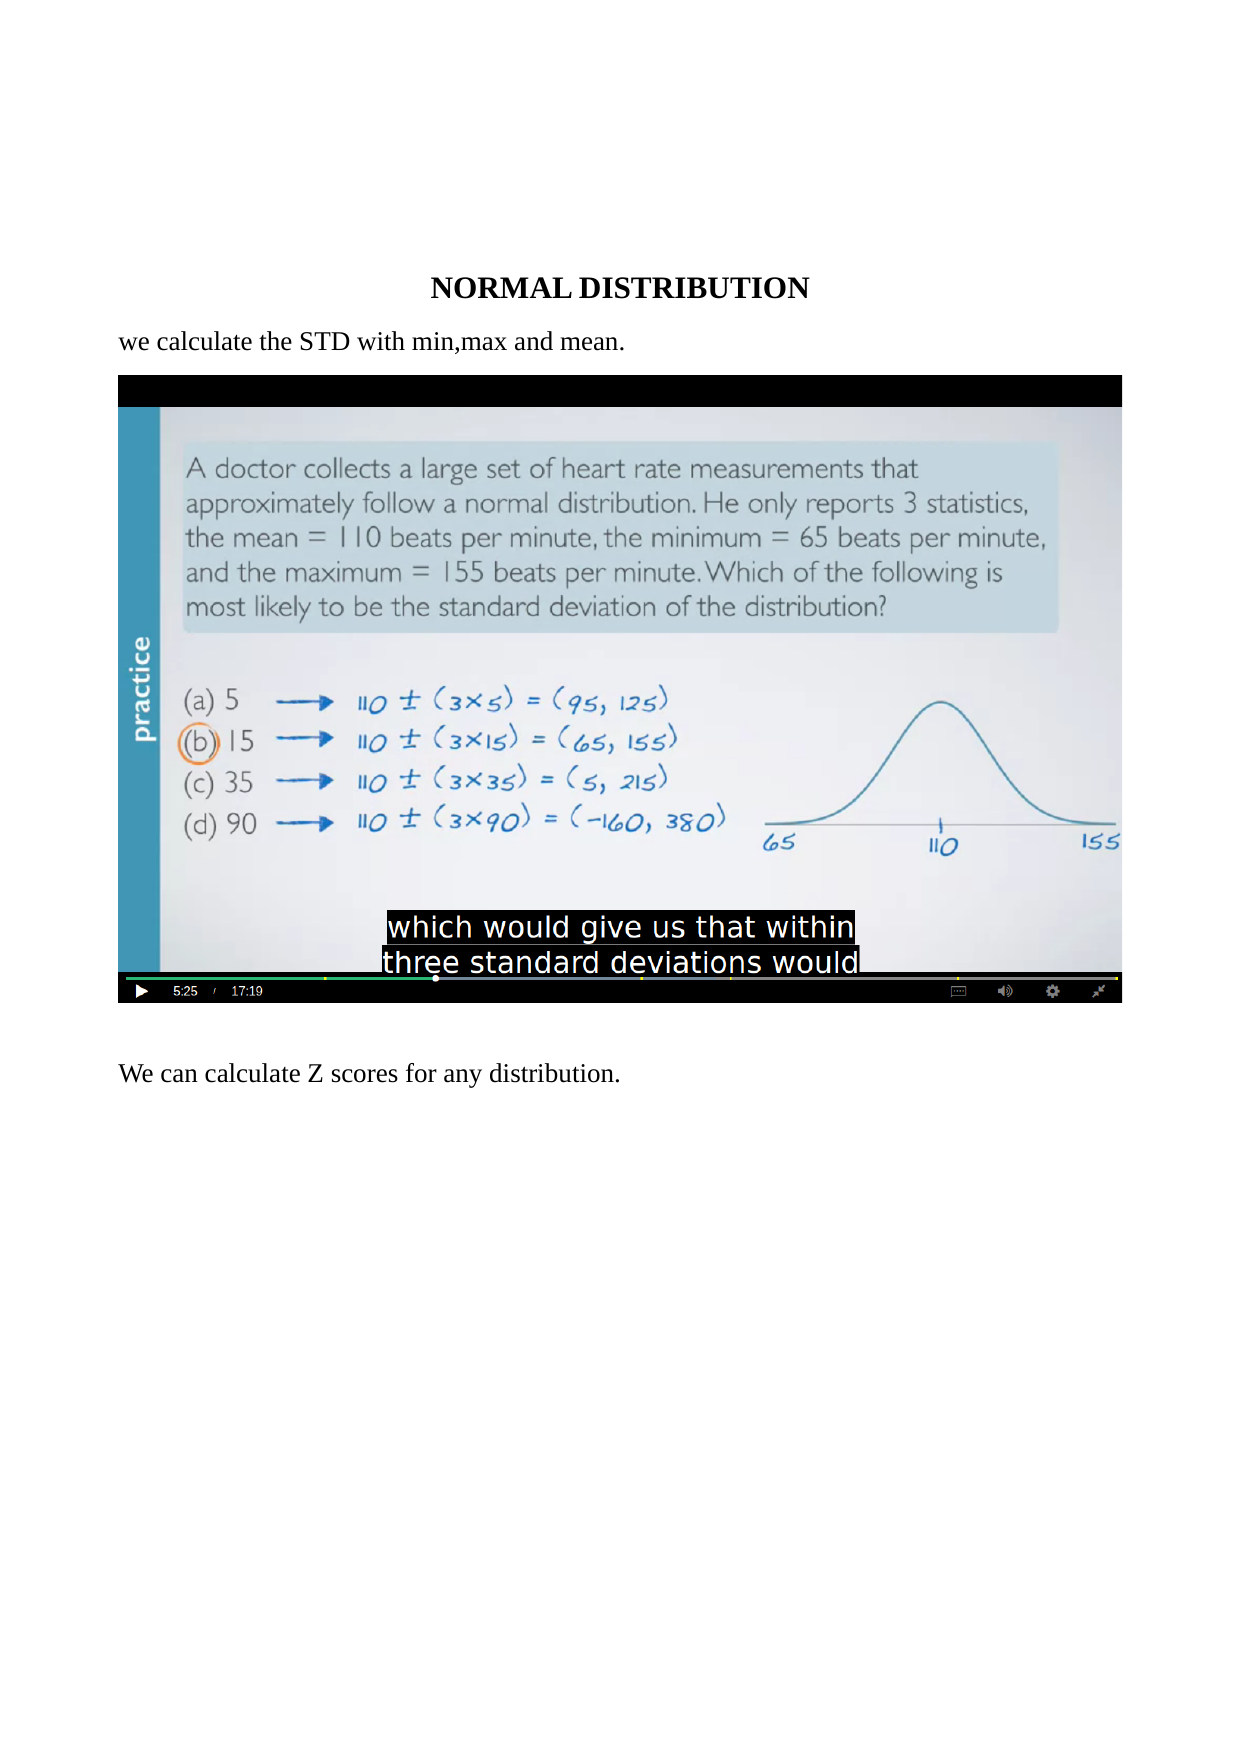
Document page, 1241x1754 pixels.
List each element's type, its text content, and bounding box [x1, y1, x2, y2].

picture [118, 375, 1123, 1003]
text We can calculate Z scores for any distribution. [118, 1057, 1122, 1089]
text we calculate the STD with min,max and mean. [118, 325, 1122, 356]
text NORMAL DISTRIBUTION [118, 269, 1122, 305]
